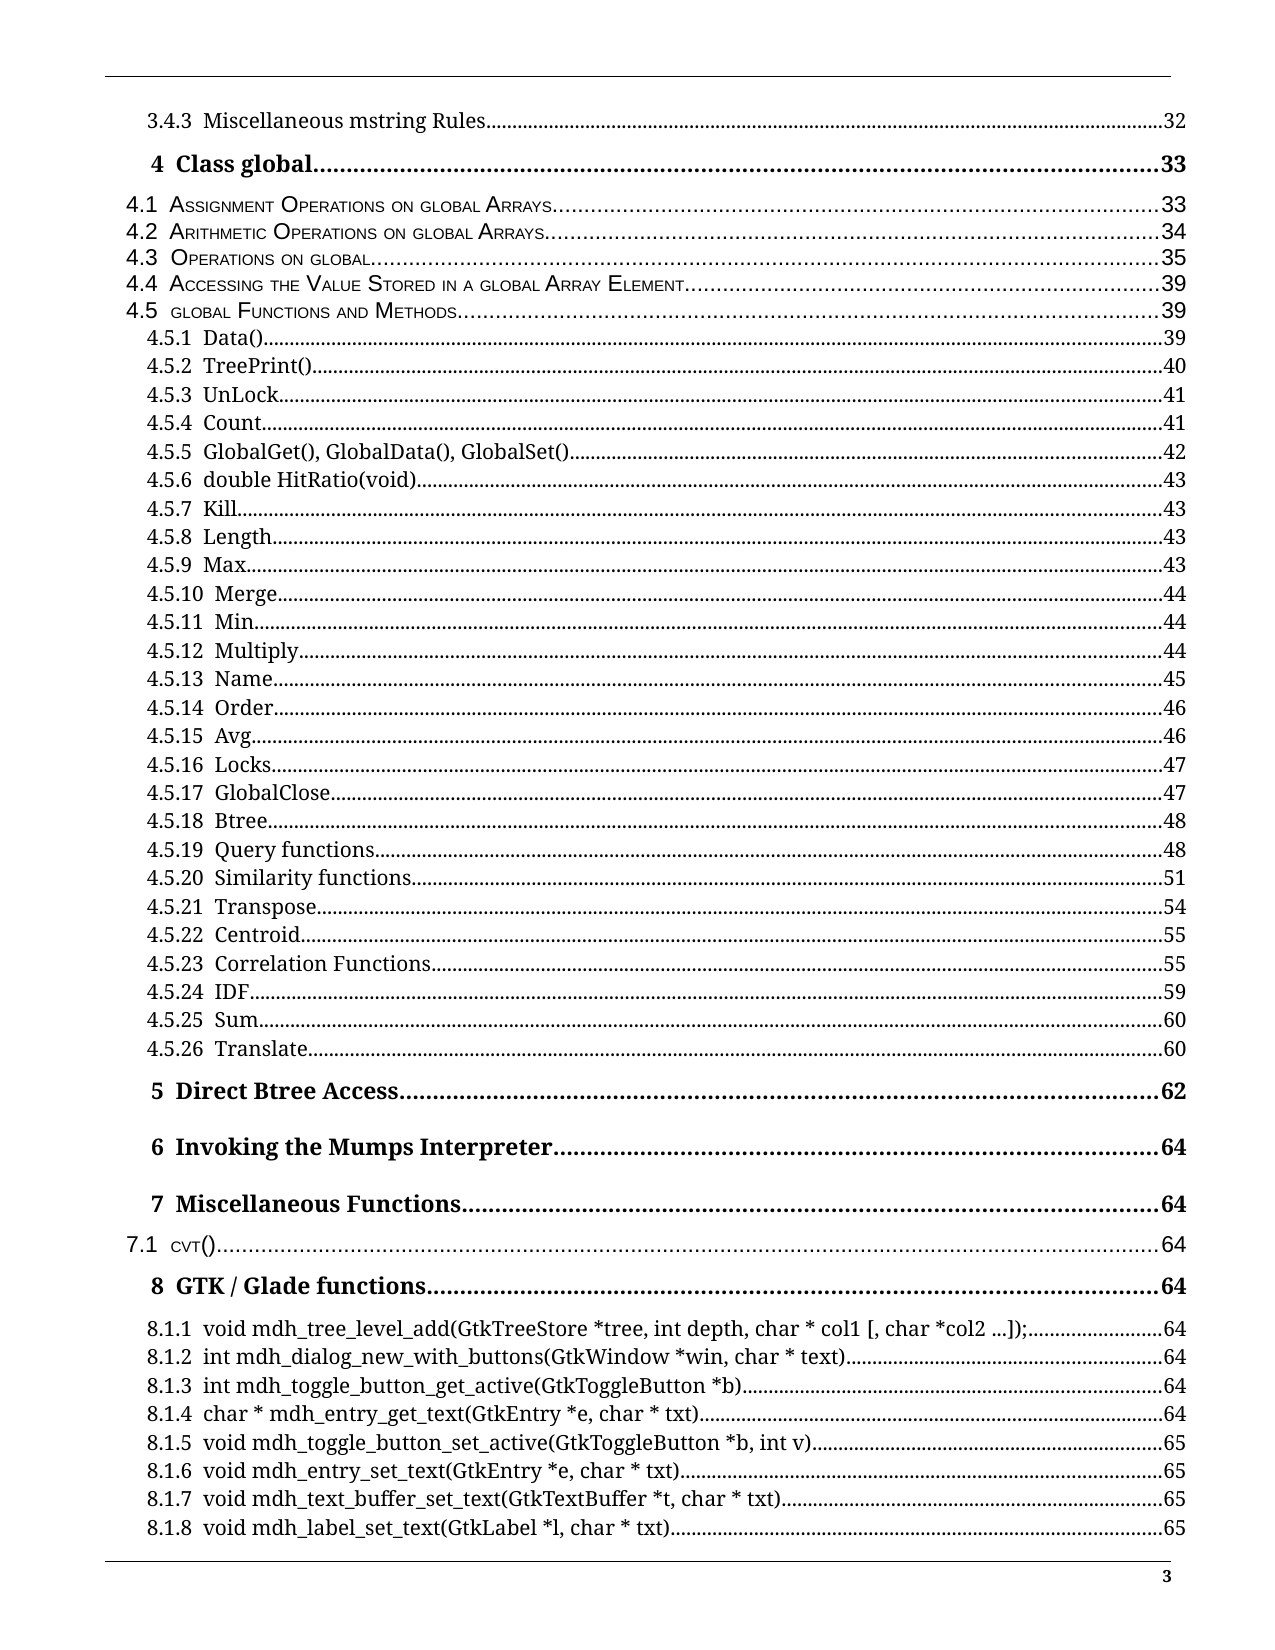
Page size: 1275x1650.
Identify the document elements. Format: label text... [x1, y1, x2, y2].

text 8.1.7 void mdh_text_buffer_set_text(GtkTextBuffer *t, char * txt) 65 [147, 1484, 1186, 1513]
text 4.5.5 GlobalGet(), GlobalData(), GlobalSet() 42 [147, 437, 1186, 465]
text 4.5.13 Name 45 [147, 664, 1186, 693]
text 4.5.2 TreePrint() 40 [147, 352, 1186, 380]
text 8.1.6 void mdh_entry_set_text(GtkEntry *e, char * txt) 65 [147, 1456, 1186, 1484]
text 7.1 cvt() 64 [126, 1231, 1186, 1258]
text 4 Class global 33 [105, 148, 1186, 179]
text 8 GTK / Glade functions 64 [105, 1270, 1186, 1301]
text 8.1.8 void mdh_label_set_text(GtkLabel *l, char * txt) 65 [147, 1513, 1186, 1541]
text 4.5.3 UnLock 41 [147, 380, 1186, 408]
text 4.5.9 Max 43 [147, 551, 1186, 579]
text 4.5.17 GlobalClose 47 [147, 778, 1186, 807]
text 8.1.3 int mdh_toggle_button_get_active(GtkToggleButton *b) 64 [147, 1371, 1186, 1399]
text 4.5.21 Transpose 54 [147, 892, 1186, 920]
text 4.5.15 Avg 46 [147, 721, 1186, 750]
text 5 Direct Btree Access 62 [105, 1075, 1186, 1106]
text 4.5.25 Sum 60 [147, 1006, 1186, 1034]
text 4.2 Arithmetic Operations on global Arrays 34 [126, 218, 1186, 244]
text 4.5.8 Length 43 [147, 522, 1186, 551]
text 4.5.7 Kill 43 [147, 494, 1186, 522]
text 4.5.12 Multiply 44 [147, 636, 1186, 664]
text 4.5.26 Translate 60 [147, 1034, 1186, 1062]
text 4.5 global Functions and Methods 39 [126, 297, 1186, 323]
text 4.5.16 Locks 47 [147, 750, 1186, 778]
text 4.5.11 Min 44 [147, 607, 1186, 636]
text 4.5.20 Similarity functions 51 [147, 863, 1186, 892]
text 4.5.24 IDF 59 [147, 977, 1186, 1006]
text 8.1.1 void mdh_tree_level_add(GtkTreeStore *tree, int depth, char * col1 [, char *col2 ...]); 64 [147, 1314, 1186, 1342]
text 3.4.3 Miscellaneous mstring Rules 32 [147, 107, 1186, 135]
text 8.1.4 char * mdh_entry_get_text(GtkEntry *e, char * txt) 64 [147, 1399, 1186, 1428]
text 6 Invoking the Mumps Interpreter 64 [105, 1131, 1186, 1162]
text 4.5.18 Btree 48 [147, 807, 1186, 835]
text 4.5.10 Merge 44 [147, 579, 1186, 607]
text 4.4 Accessing the Value Stored in a global Array Element 39 [126, 270, 1186, 297]
text 4.5.1 Data() 39 [147, 323, 1186, 352]
text 4.5.4 Count 41 [147, 408, 1186, 437]
text 8.1.5 void mdh_toggle_button_set_active(GtkToggleButton *b, int v) 65 [147, 1428, 1186, 1456]
text 4.5.19 Query functions 48 [147, 835, 1186, 863]
text 7 Miscellaneous Functions 64 [105, 1187, 1186, 1219]
text 4.5.14 Order 46 [147, 693, 1186, 721]
text 4.1 Assignment Operations on global Arrays 33 [126, 191, 1186, 218]
text 4.3 Operations on global 35 [126, 244, 1186, 270]
text 4.5.23 Correlation Functions 55 [147, 949, 1186, 977]
text 4.5.6 double HitRatio(void) 43 [147, 465, 1186, 494]
text 8.1.2 int mdh_dialog_new_with_buttons(GtkWindow *win, char * text) 64 [147, 1342, 1186, 1371]
text 4.5.22 Centroid 55 [147, 920, 1186, 949]
